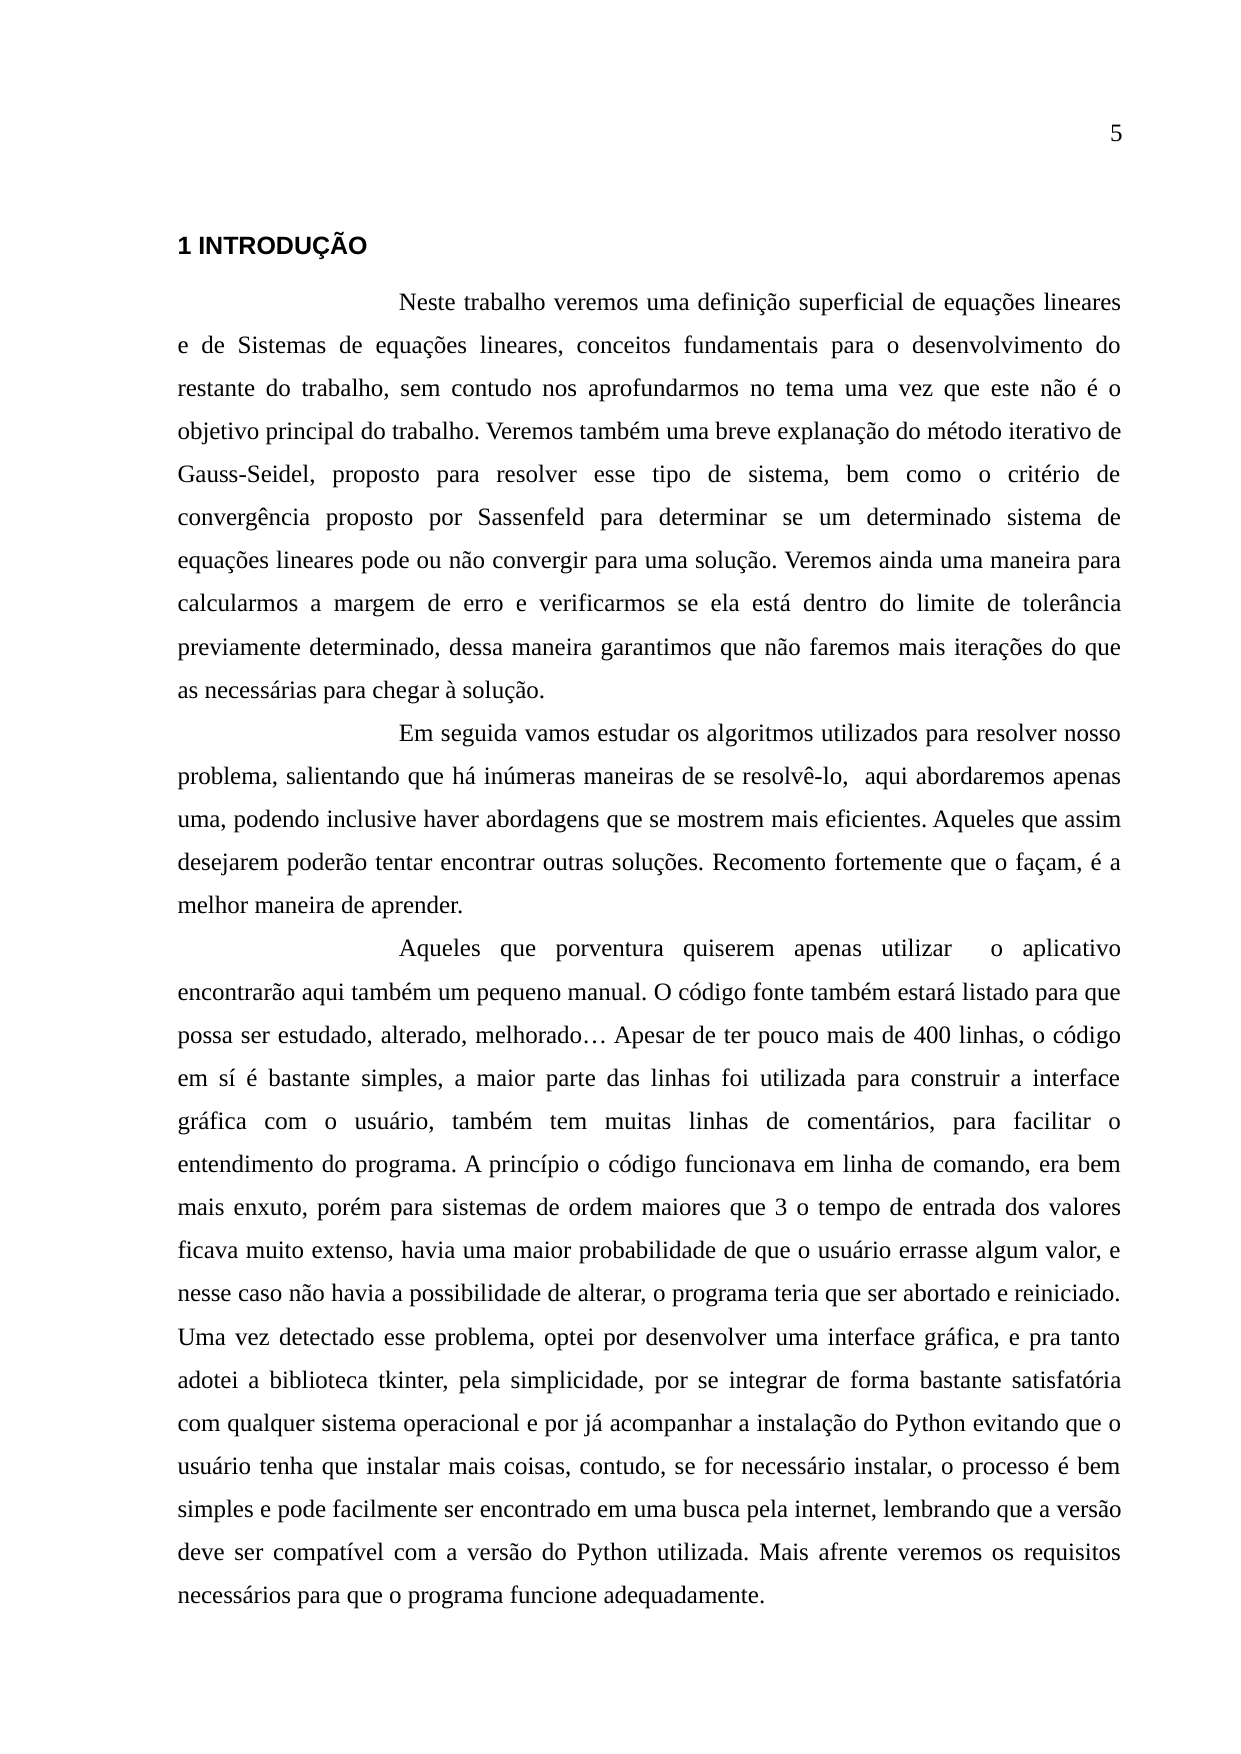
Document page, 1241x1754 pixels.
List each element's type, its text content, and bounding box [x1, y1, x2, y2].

text Aqueles que porventura quiserem apenas utilizar o aplicativo encontrarão aqui também um pequeno manual. O código fonte também estará listado para que possa ser estudado, alterado, melhorado… Apesar de ter pouco mais de 400 linhas, o código em sí é bastante simples, a maior parte das linhas foi utilizada para construir a interface gráfica com o usuário, também tem muitas linhas de comentários, para facilitar o entendimento do programa. A princípio o código funcionava em linha de comando, era bem mais enxuto, porém para sistemas de ordem maiores que 3 o tempo de entrada dos valores ficava muito extenso, havia uma maior probabilidade de que o usuário errasse algum valor, e nesse caso não havia a possibilidade de alterar, o programa teria que ser abortado e reiniciado. Uma vez detectado esse problema, optei por desenvolver uma interface gráfica, e pra tanto adotei a biblioteca tkinter, pela simplicidade, por se integrar de forma bastante satisfatória com qualquer sistema operacional e por já acompanhar a instalação do Python evitando que o usuário tenha que instalar mais coisas, contudo, se for necessário instalar, o processo é bem simples e pode facilmente ser encontrado em uma busca pela internet, lembrando que a versão deve ser compatível com a versão do Python utilizada. Mais afrente veremos os requisitos necessários para que o programa funcione adequadamente. [177, 933, 1122, 1609]
subtitle 1 INTRODUÇÃO [177, 231, 1122, 260]
text Em seguida vamos estudar os algoritmos utilizados para resolver nosso problema, salientando que há inúmeras maneiras de se resolvê-lo, aqui abordaremos apenas uma, podendo inclusive haver abordagens que se mostrem mais eficientes. Aqueles que assim desejarem poderão tentar encontrar outras soluções. Recomento fortemente que o façam, é a melhor maneira de aprender. [177, 718, 1122, 919]
text Neste trabalho veremos uma definição superficial de equações lineares e de Sistemas de equações lineares, conceitos fundamentais para o desenvolvimento do restante do trabalho, sem contudo nos aprofundarmos no tema uma vez que este não é o objetivo principal do trabalho. Veremos também uma breve explanação do método iterativo de Gauss-Seidel, proposto para resolver esse tipo de sistema, bem como o critério de convergência proposto por Sassenfeld para determinar se um determinado sistema de equações lineares pode ou não convergir para uma solução. Veremos ainda uma maneira para calcularmos a margem de erro e verificarmos se ela está dentro do limite de tolerância previamente determinado, dessa maneira garantimos que não faremos mais iterações do que as necessárias para chegar à solução. [177, 287, 1122, 703]
